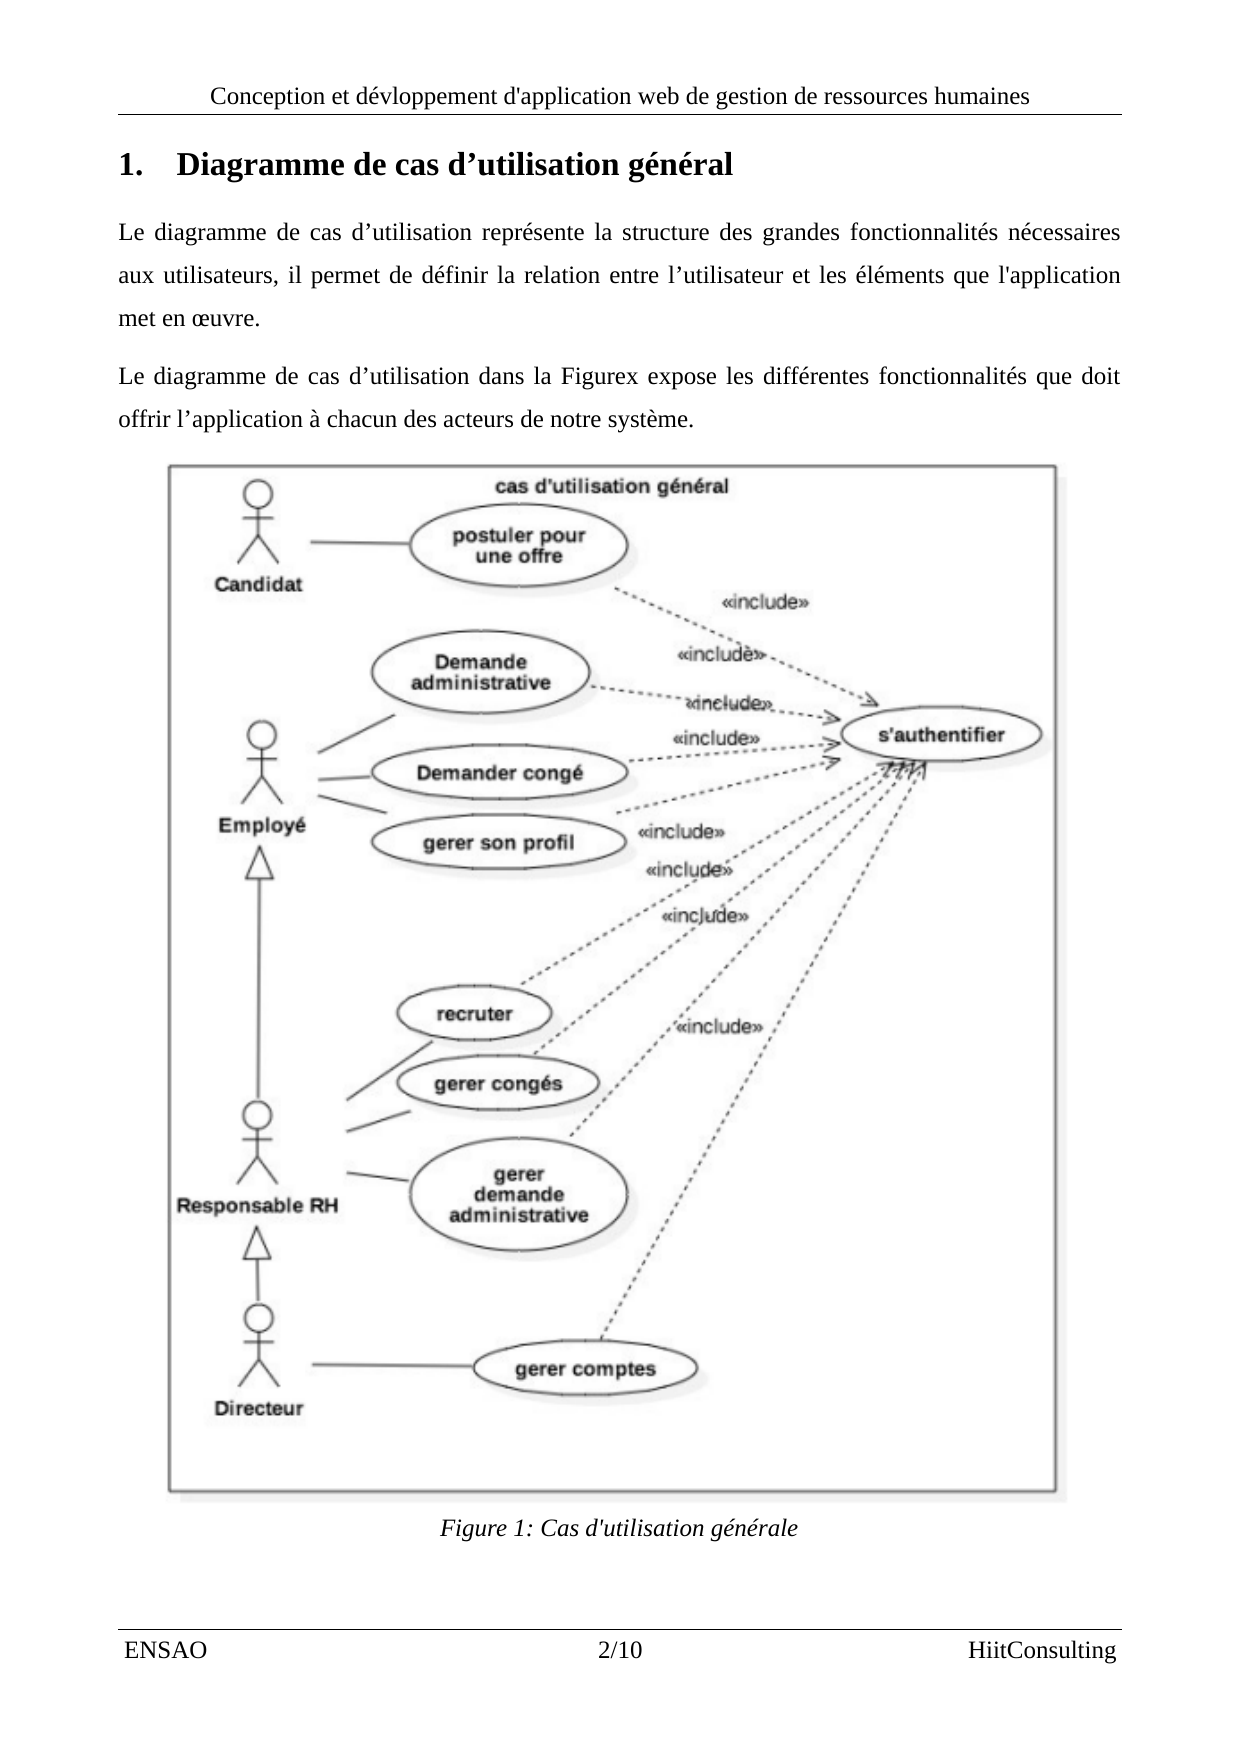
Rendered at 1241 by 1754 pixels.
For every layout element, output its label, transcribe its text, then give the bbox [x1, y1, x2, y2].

picture [161, 456, 1079, 1514]
text Le diagramme de cas d’utilisation dans la Figurex expose les différentes fonctionnalités que doit offrir l’application à chacun des acteurs de notre système. [118, 361, 1122, 433]
text 1. Diagramme de cas d’utilisation général [118, 144, 1122, 182]
text Figure 1: Cas d'utilisation générale [161, 1514, 1079, 1542]
text Le diagramme de cas d’utilisation représente la structure des grandes fonctionnalités nécessaires aux utilisateurs, il permet de définir la relation entre l’utilisateur et les éléments que l'application met en œuvre. [118, 217, 1122, 332]
